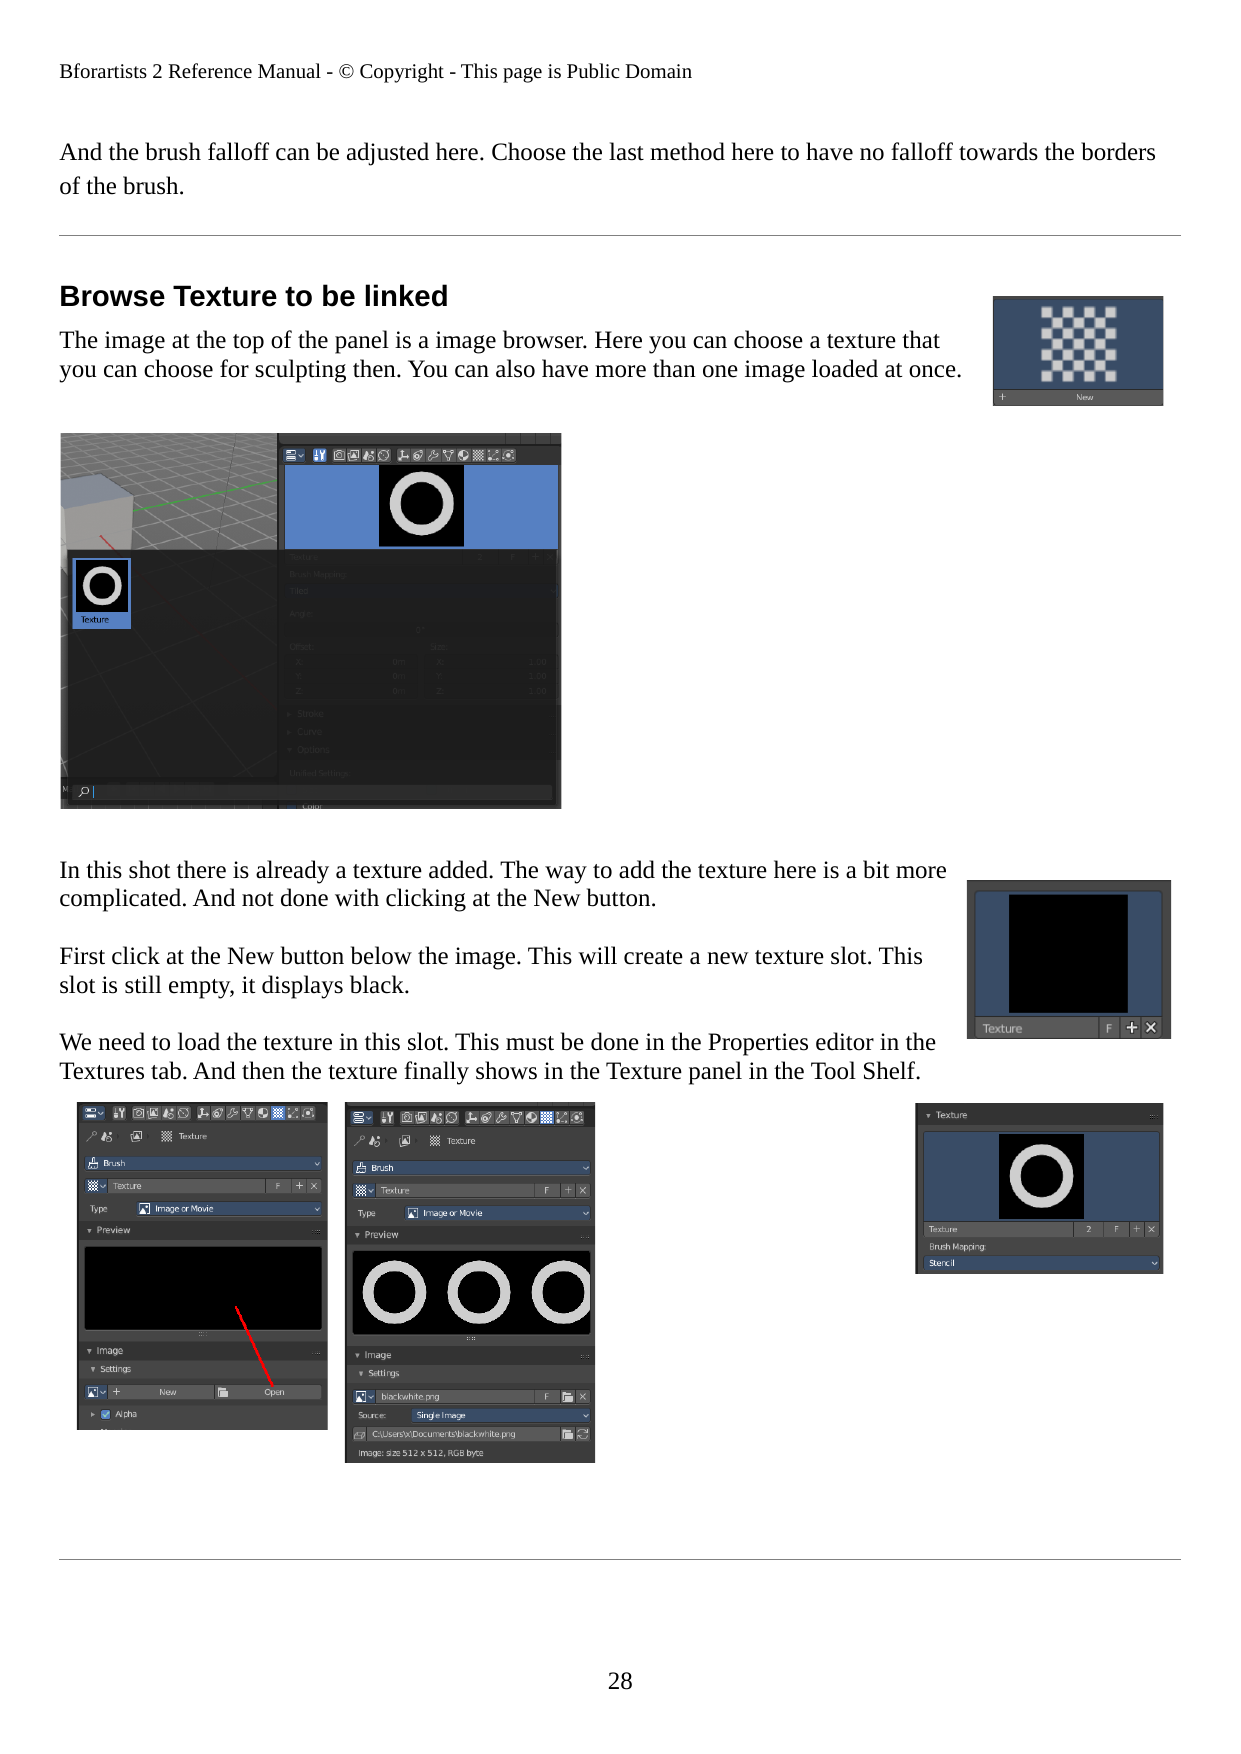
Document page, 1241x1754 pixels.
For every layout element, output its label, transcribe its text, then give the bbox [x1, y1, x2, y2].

picture [966, 880, 1172, 1039]
text We need to load the texture in this slot. This must be done in the Properties editor in the Textures tab. And then the texture finally shows in the Texture panel in the Tool Shelf. [59, 1027, 1181, 1085]
picture [60, 433, 562, 809]
picture [344, 1102, 596, 1463]
picture [76, 1102, 328, 1430]
text In this shot there is already a texture added. The way to add the texture here is a bit more complicated. And not done with clicking at the New button. [59, 855, 1181, 912]
picture [915, 1103, 1164, 1274]
text The image at the top of the panel is a image browser. Here you can choose a texture that you can choose for sculpting then. You can also have more than one image loaded at once. [59, 325, 992, 383]
text And the brush falloff can be adjusted here. Choose the last method here to have no falloff towards the borders of the brush. [59, 137, 1181, 200]
text First click at the New button below the image. This will create a new texture slot. This slot is still empty, it displays black. [59, 941, 966, 998]
subtitle Browse Texture to be linked [59, 279, 1181, 313]
picture [992, 296, 1164, 406]
